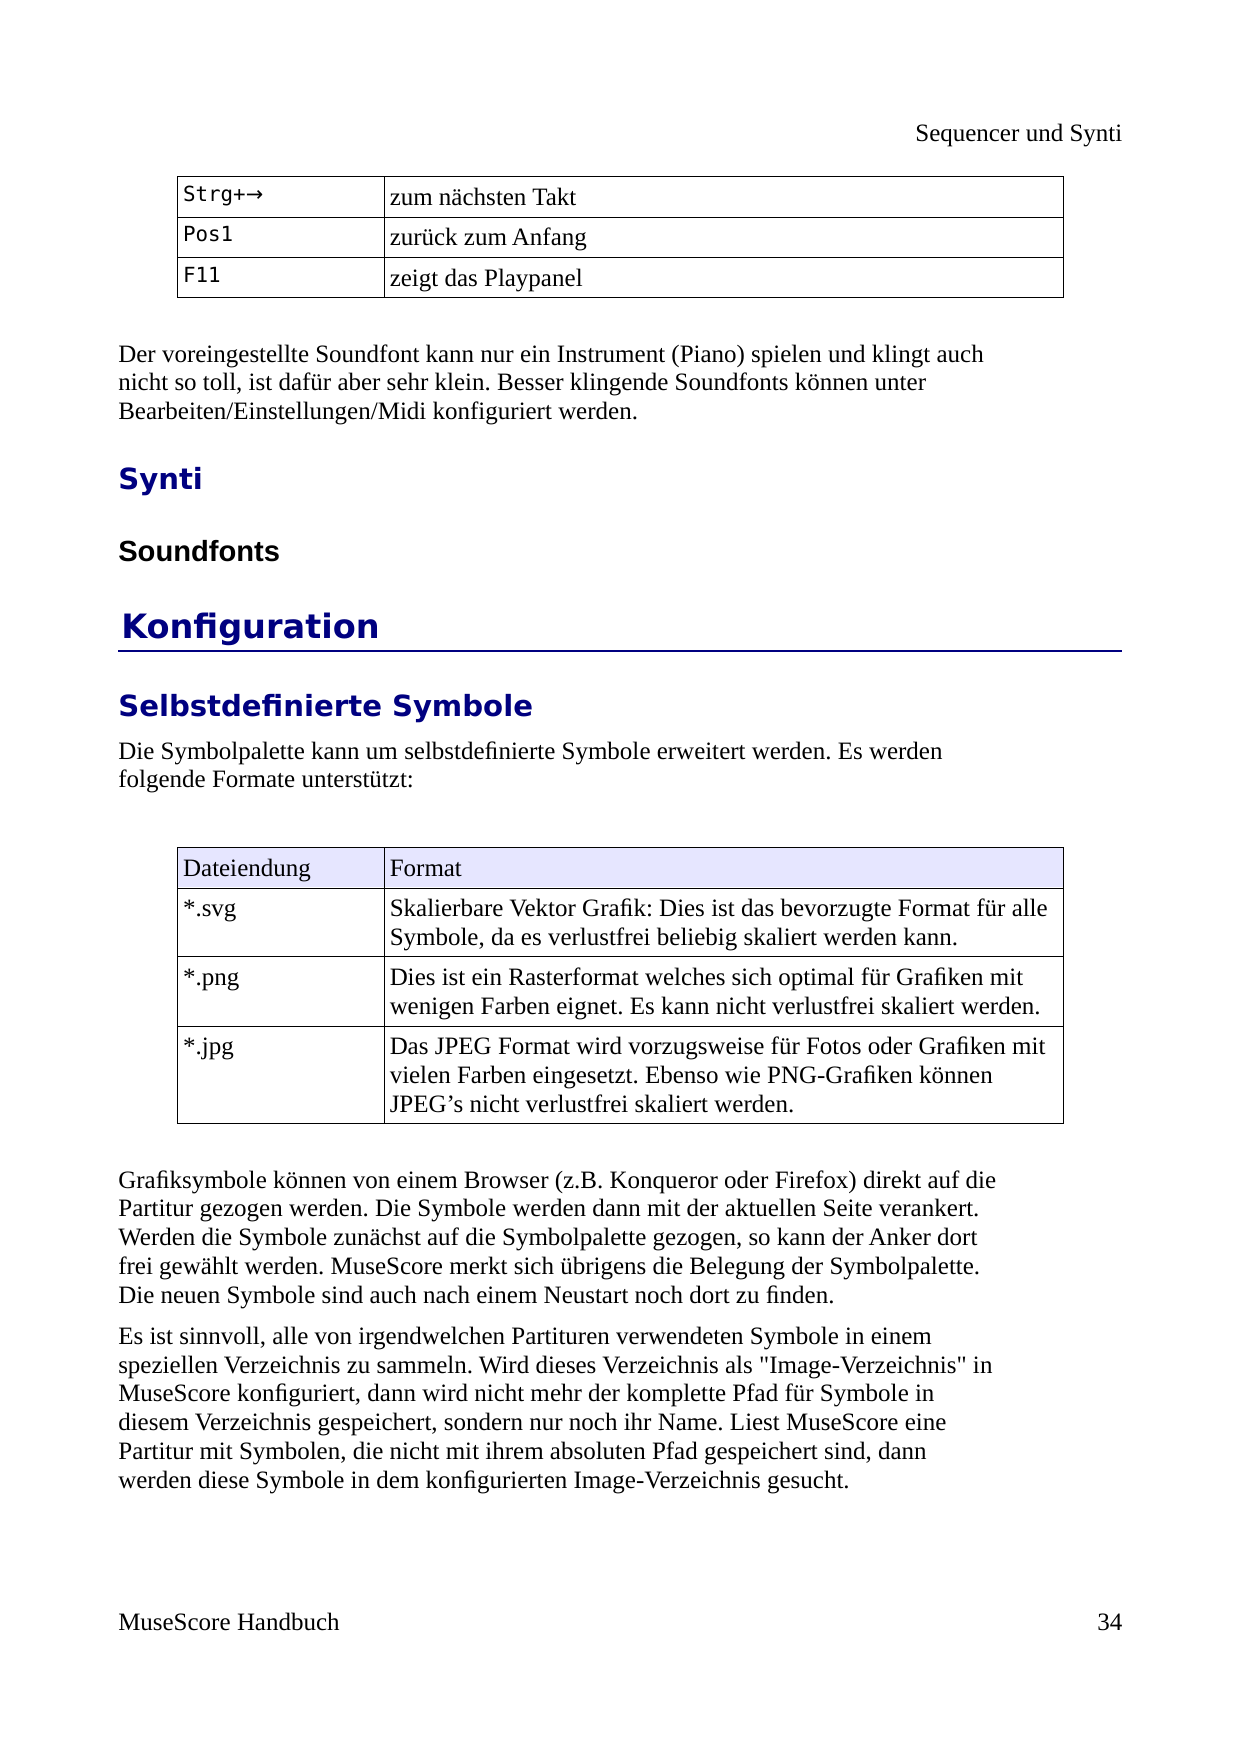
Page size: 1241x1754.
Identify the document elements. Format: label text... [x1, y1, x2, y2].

table_cell *.jpg [178, 1027, 384, 1123]
text Der voreingestellte Soundfont kann nur ein Instrument (Piano) spielen und klingt auch nicht so toll, ist dafür aber sehr klein. Besser klingende Soundfonts können unter Bearbeiten/Einstellungen/Midi konfiguriert werden. [118, 339, 1004, 425]
table_header Format [385, 848, 1063, 887]
text Die Symbolpalette kann um selbstdeﬁnierte Symbole erweitert werden. Es werden folgende Formate unterstützt: [118, 736, 1004, 793]
subtitle Synti [118, 462, 1122, 496]
table_cell Pos1 [178, 218, 384, 257]
table_cell Dies ist ein Rasterformat welches sich optimal für Graﬁken mit wenigen Farben eignet. Es kann nicht verlustfrei skaliert werden. [385, 957, 1063, 1026]
subtitle Selbstdefinierte Symbole [118, 689, 1122, 723]
subtitle Konfiguration [118, 605, 1122, 650]
table_cell F11 [178, 258, 384, 297]
table_cell Das JPEG Format wird vorzugsweise für Fotos oder Graﬁken mit vielen Farben eingesetzt. Ebenso wie PNG-Graﬁken können JPEG’s nicht verlustfrei skaliert werden. [385, 1027, 1063, 1123]
table_cell zum nächsten Takt [385, 177, 1063, 217]
text Es ist sinnvoll, alle von irgendwelchen Partituren verwendeten Symbole in einem speziellen Verzeichnis zu sammeln. Wird dieses Verzeichnis als "Image-Verzeichnis" in MuseScore konﬁguriert, dann wird nicht mehr der komplette Pfad für Symbole in diesem Verzeichnis gespeichert, sondern nur noch ihr Name. Liest MuseScore eine Partitur mit Symbolen, die nicht mit ihrem absoluten Pfad gespeichert sind, dann werden diese Symbole in dem konﬁgurierten Image-Verzeichnis gesucht. [118, 1321, 1004, 1493]
table_cell *.svg [178, 889, 384, 956]
table_cell Skalierbare Vektor Graﬁk: Dies ist das bevorzugte Format für alle Symbole, da es verlustfrei beliebig skaliert werden kann. [385, 889, 1063, 956]
table_header Dateiendung [178, 848, 384, 887]
table_cell Strg+→ [178, 177, 384, 217]
table_cell *.png [178, 957, 384, 1026]
text Graﬁksymbole können von einem Browser (z.B. Konqueror oder Firefox) direkt auf die Partitur gezogen werden. Die Symbole werden dann mit der aktuellen Seite verankert. Werden die Symbole zunächst auf die Symbolpalette gezogen, so kann der Anker dort frei gewählt werden. MuseScore merkt sich übrigens die Belegung der Symbolpalette. Die neuen Symbole sind auch nach einem Neustart noch dort zu ﬁnden. [118, 1165, 1004, 1308]
subtitle Soundfonts [118, 534, 1122, 567]
table_cell zurück zum Anfang [385, 218, 1063, 257]
table_cell zeigt das Playpanel [385, 258, 1063, 297]
